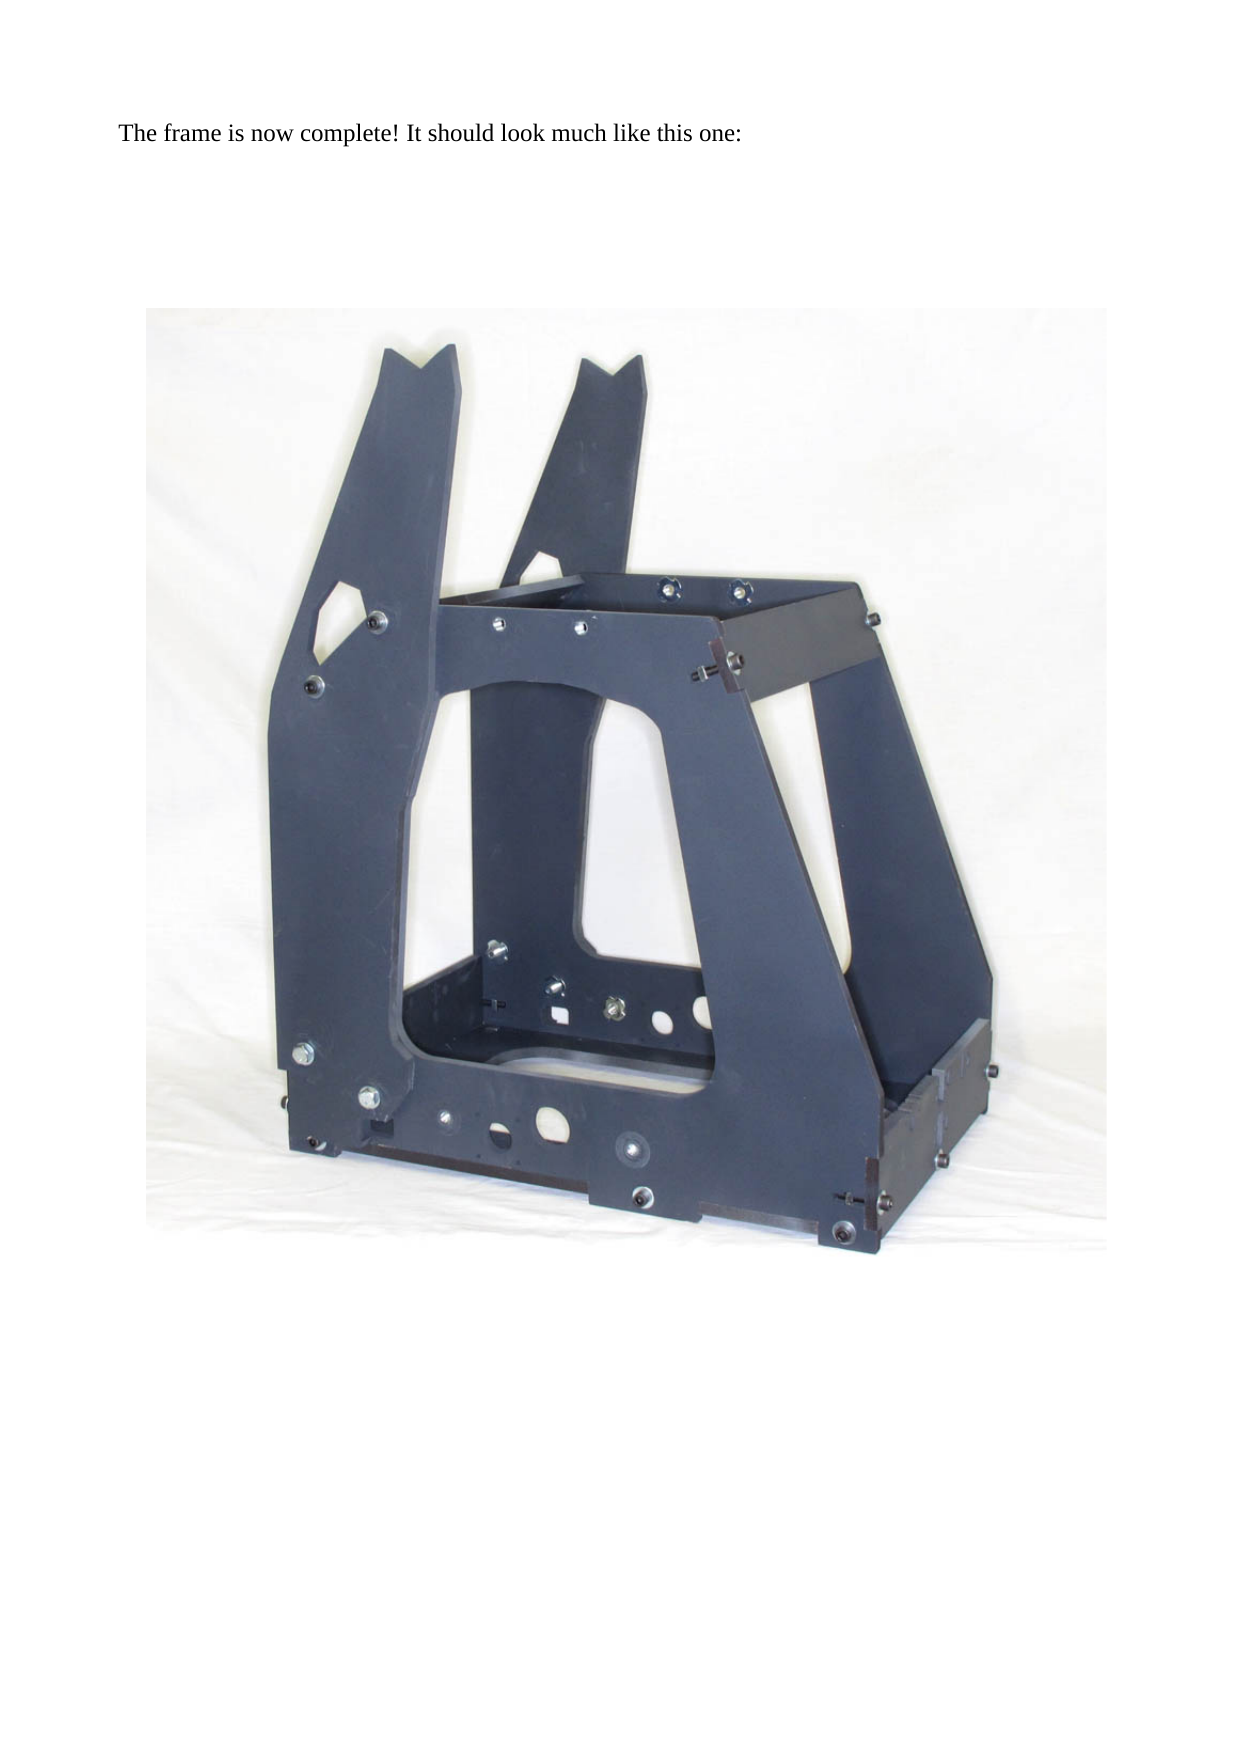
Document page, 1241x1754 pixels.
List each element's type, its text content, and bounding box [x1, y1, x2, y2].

text The frame is now complete! It should look much like this one: [118, 118, 1122, 147]
picture [146, 308, 1107, 1280]
